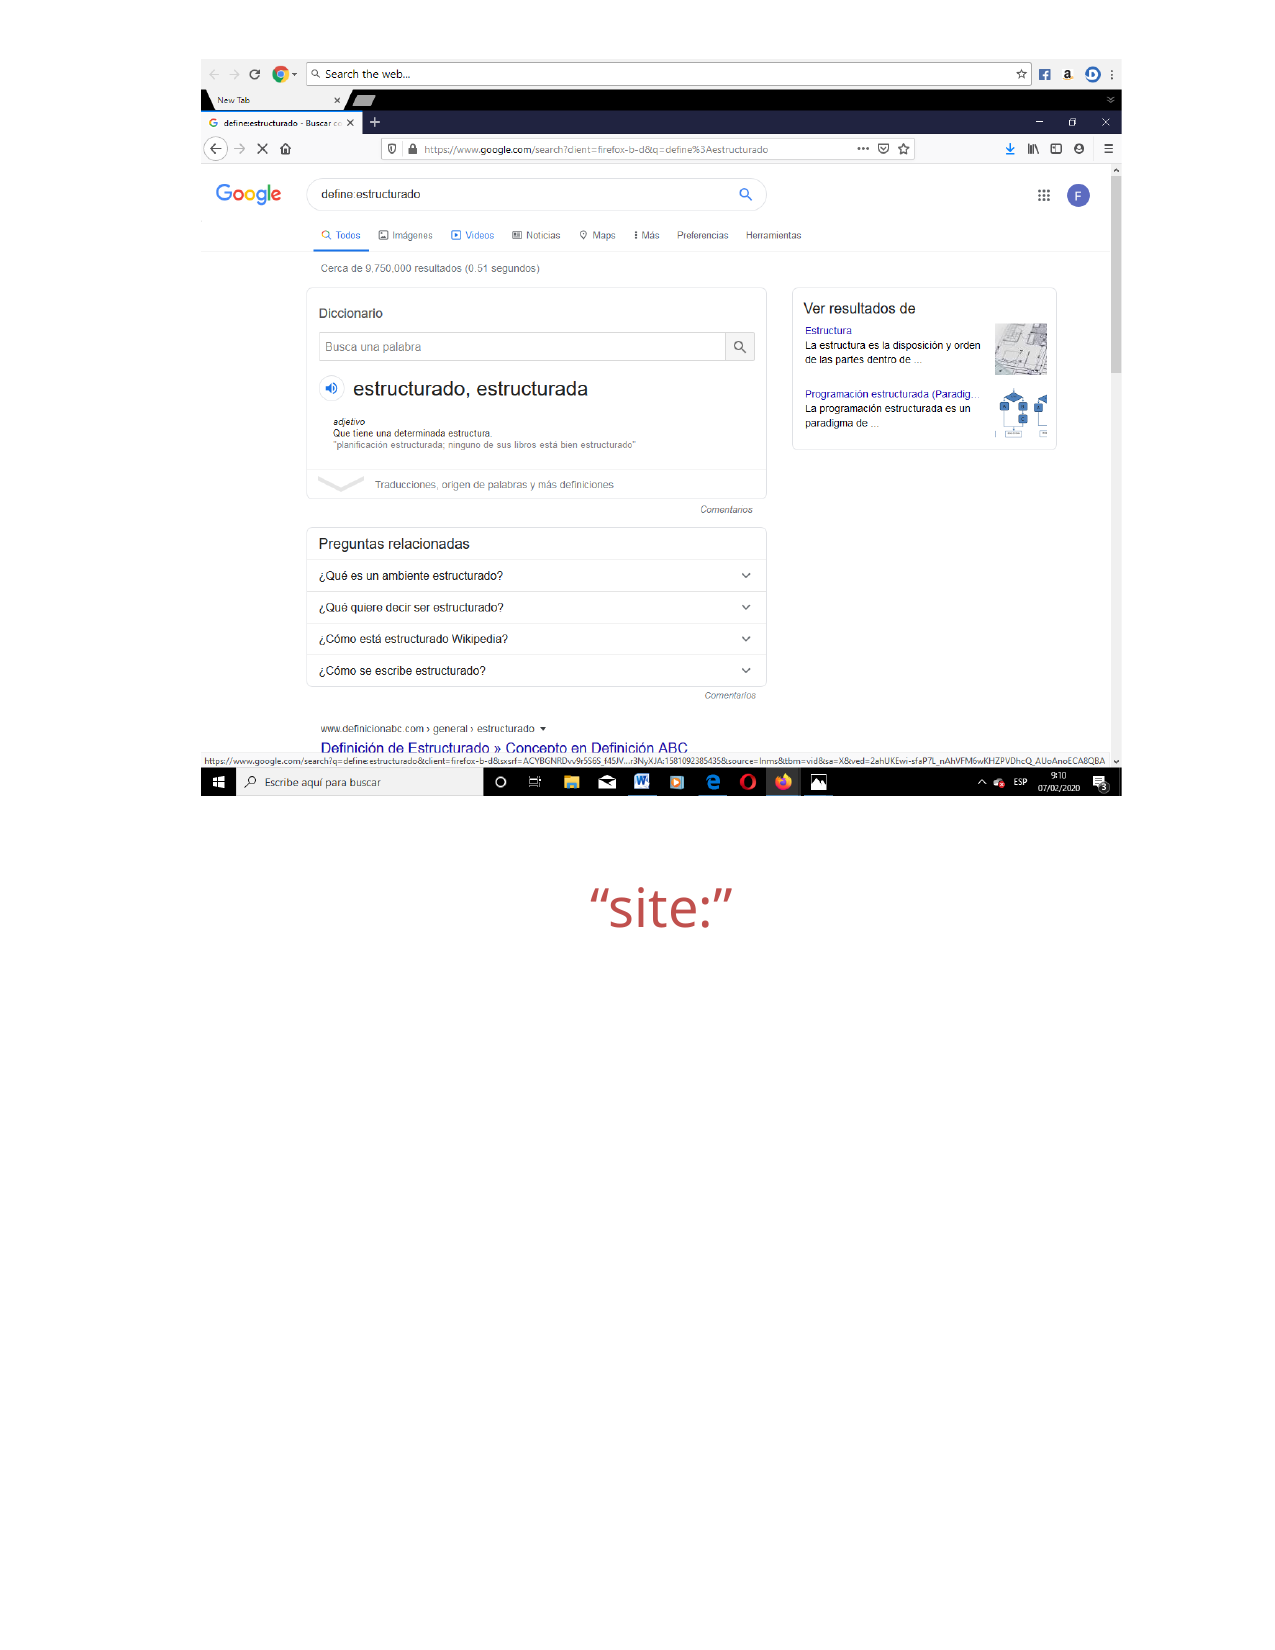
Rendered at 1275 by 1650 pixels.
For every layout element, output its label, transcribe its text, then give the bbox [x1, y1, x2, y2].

text “site:” [118, 869, 1205, 943]
